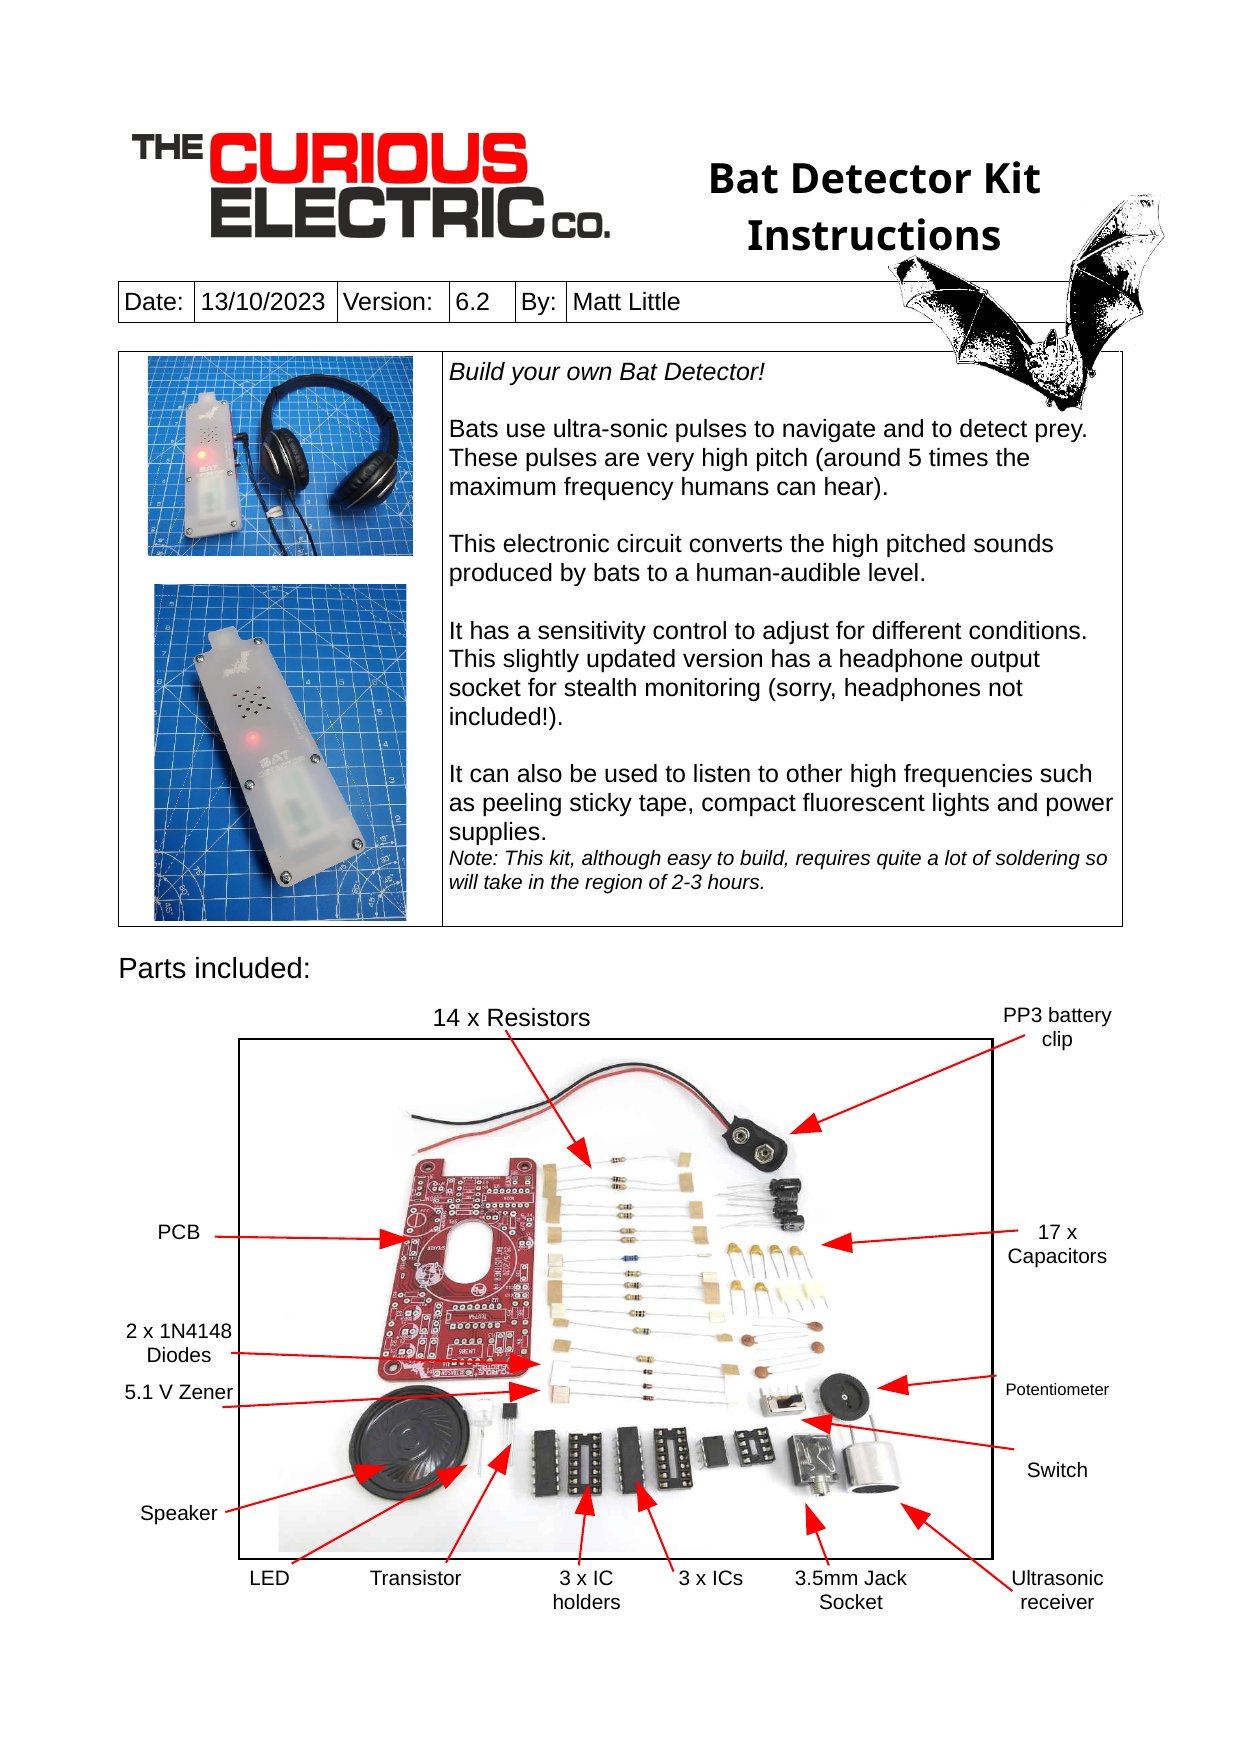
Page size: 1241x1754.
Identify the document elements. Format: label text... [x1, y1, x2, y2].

table_header [921, 998, 992, 1038]
picture [278, 1045, 954, 1552]
picture [887, 193, 1166, 412]
table_header By: [516, 282, 566, 321]
table_cell [954, 1378, 991, 1444]
table_cell 3 x IC holders [532, 1560, 641, 1619]
table_cell Ultrasonic receiver [993, 1558, 1122, 1619]
table_cell [994, 1311, 1122, 1372]
table_header [299, 998, 382, 1038]
table_cell [306, 1552, 450, 1558]
table_cell Potentiometer [994, 1372, 1122, 1413]
table_cell [994, 1273, 1122, 1311]
table_cell 5.1 V Zener [118, 1372, 238, 1450]
table_cell [581, 1552, 666, 1558]
table_cell [994, 1174, 1122, 1212]
table_cell [118, 1558, 239, 1619]
table_cell 2 x 1N4148 Diodes [118, 1311, 238, 1372]
table_cell LED [239, 1560, 299, 1619]
picture [154, 584, 407, 921]
table_cell [994, 1099, 1122, 1137]
table_cell Switch [994, 1450, 1122, 1493]
table_cell [118, 1174, 238, 1212]
table_cell [451, 1552, 579, 1558]
table_cell [976, 1560, 992, 1572]
table_header Version: [338, 282, 449, 321]
table_cell [994, 1493, 1122, 1558]
table_cell PCB [118, 1212, 238, 1311]
table_header PP3 battery clip [993, 998, 1122, 1062]
table_header 6.2 [450, 282, 515, 321]
picture [132, 133, 610, 238]
picture [147, 356, 413, 556]
table_cell [954, 1052, 991, 1234]
table_cell [994, 1062, 1122, 1099]
table_header [641, 998, 780, 1038]
table_header Matt Little [567, 282, 887, 321]
table_cell [954, 1443, 991, 1558]
subtitle Parts included: [118, 951, 1122, 985]
table_cell [240, 1355, 278, 1405]
table_header 14 x Resistors [382, 998, 641, 1038]
table_header 13/10/2023 [195, 282, 337, 321]
table_header [239, 998, 299, 1038]
table_header [118, 118, 626, 281]
table_cell 3.5mm Jack Socket [780, 1560, 921, 1619]
table_cell 3 x ICs [641, 1560, 780, 1619]
table_cell [240, 1040, 512, 1236]
table_cell [826, 1548, 967, 1558]
table_header Bat Detector Kit Instructions [626, 118, 1123, 281]
table_header [780, 998, 921, 1038]
table_cell [514, 1040, 991, 1063]
table_cell Speaker [118, 1493, 238, 1558]
table_header Build your own Bat Detector! Bats use ultra-sonic pulses to navigate and to detect prey. These pulses are very high pitch (around 5 times the maximum frequency humans can hear). This electronic circuit converts the high pitched sounds produced by bats to a human-audible level. It has a sensitivity control to adjust for different conditions. This slightly updated version has a headphone output socket for stealth monitoring (sorry, headphones not included!). It can also be used to listen to other high frequencies such as peeling sticky tape, compact fluorescent lights and power supplies. Note: This kit, although easy to build, requires quite a lot of soldering so will take in the region of 2-3 hours. [443, 352, 1122, 926]
table_cell 17 x Capacitors [994, 1212, 1122, 1273]
table_cell [921, 1560, 992, 1619]
table_header Date: [119, 282, 194, 321]
table_cell [118, 1038, 238, 1174]
table_cell [668, 1552, 824, 1558]
table_header [119, 352, 442, 926]
table_cell [994, 1137, 1122, 1174]
table_cell [994, 1413, 1122, 1450]
table_cell [240, 1499, 308, 1558]
table_cell [954, 1234, 991, 1378]
table_cell Transistor [299, 1560, 532, 1619]
table_header [118, 998, 239, 1038]
table_cell [240, 1239, 278, 1353]
table_cell [118, 1450, 238, 1493]
table_cell [240, 1406, 278, 1506]
